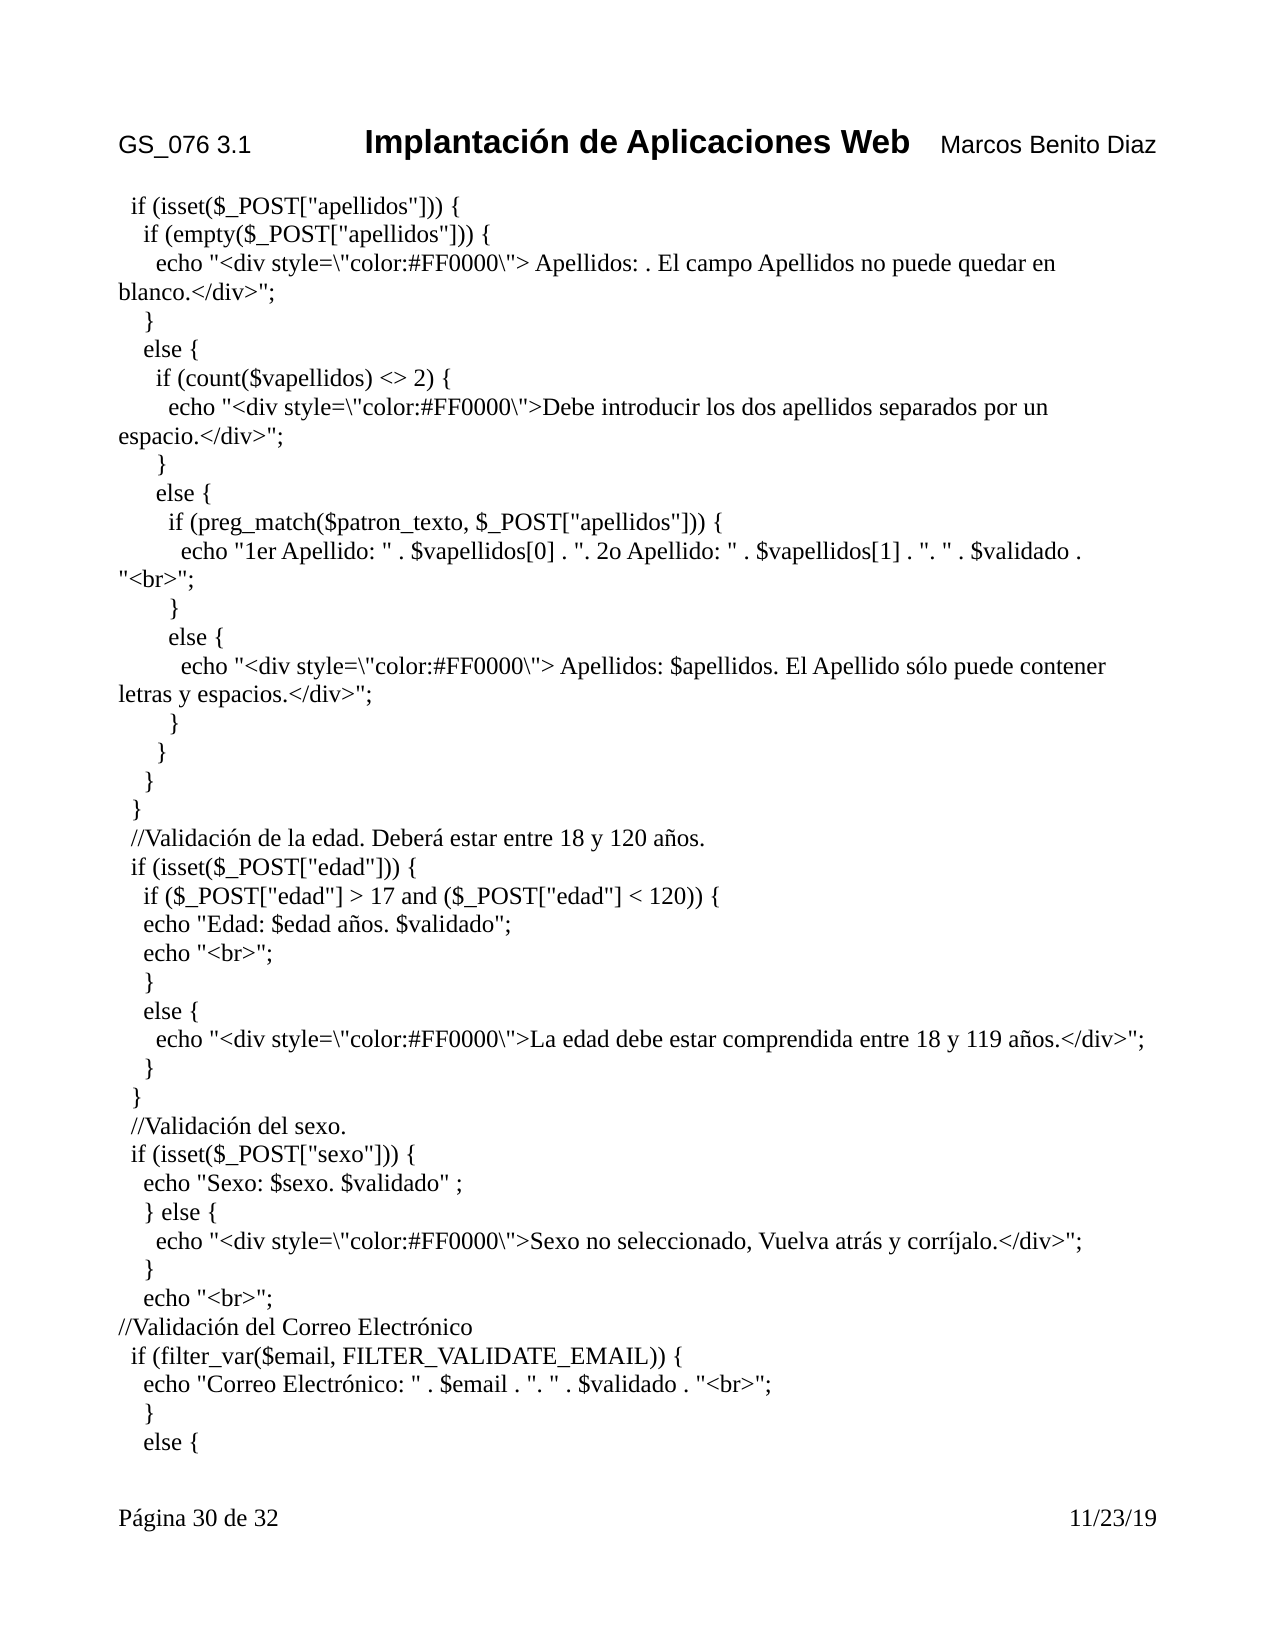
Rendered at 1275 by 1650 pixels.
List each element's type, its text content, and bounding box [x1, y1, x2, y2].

text else { [118, 622, 1157, 651]
text else { [118, 1427, 1157, 1456]
text echo "<div style=\"color:#FF0000\"> Apellidos: $apellidos. El Apellido sólo puede contener letras y espacios.</div>"; [118, 651, 1157, 708]
text echo "Edad: $edad años. $validado"; [118, 909, 1157, 938]
text else { [118, 478, 1157, 507]
text } [118, 306, 1157, 334]
text if (empty($_POST["apellidos"])) { [118, 219, 1157, 248]
text } [118, 449, 1157, 478]
text } else { [118, 1197, 1157, 1226]
text echo "Correo Electrónico: " . $email . ". " . $validado . "<br>"; [118, 1369, 1157, 1398]
text //Validación del Correo Electrónico [118, 1312, 1157, 1341]
text } [118, 1398, 1157, 1427]
text echo "<div style=\"color:#FF0000\">La edad debe estar comprendida entre 18 y 119 años.</div>"; [118, 1024, 1157, 1053]
text } [118, 1082, 1157, 1111]
text echo "<div style=\"color:#FF0000\">Sexo no seleccionado, Vuelva atrás y corríjalo.</div>"; [118, 1226, 1157, 1254]
text if (isset($_POST["edad"])) { [118, 852, 1157, 881]
text echo "Sexo: $sexo. $validado" ; [118, 1168, 1157, 1197]
text if (filter_var($email, FILTER_VALIDATE_EMAIL)) { [118, 1341, 1157, 1369]
text echo "<br>"; [118, 938, 1157, 967]
text } [118, 737, 1157, 766]
text } [118, 766, 1157, 794]
text else { [118, 334, 1157, 363]
text echo "1er Apellido: " . $vapellidos[0] . ". 2o Apellido: " . $vapellidos[1] . ". " . $validado . "<br>"; [118, 536, 1157, 593]
text if (isset($_POST["apellidos"])) { [118, 191, 1157, 219]
text if (preg_match($patron_texto, $_POST["apellidos"])) { [118, 507, 1157, 536]
text else { [118, 996, 1157, 1024]
text if (count($vapellidos) <> 2) { [118, 363, 1157, 392]
text if (isset($_POST["sexo"])) { [118, 1139, 1157, 1168]
text echo "<div style=\"color:#FF0000\"> Apellidos: . El campo Apellidos no puede quedar en blanco.</div>"; [118, 248, 1157, 306]
text } [118, 794, 1157, 823]
text //Validación del sexo. [118, 1111, 1157, 1139]
text } [118, 708, 1157, 737]
text } [118, 1053, 1157, 1082]
text echo "<div style=\"color:#FF0000\">Debe introducir los dos apellidos separados por un espacio.</div>"; [118, 392, 1157, 449]
text } [118, 1254, 1157, 1283]
text echo "<br>"; [118, 1283, 1157, 1312]
text } [118, 967, 1157, 996]
text if ($_POST["edad"] > 17 and ($_POST["edad"] < 120)) { [118, 881, 1157, 909]
text } [118, 593, 1157, 622]
text //Validación de la edad. Deberá estar entre 18 y 120 años. [118, 823, 1157, 852]
